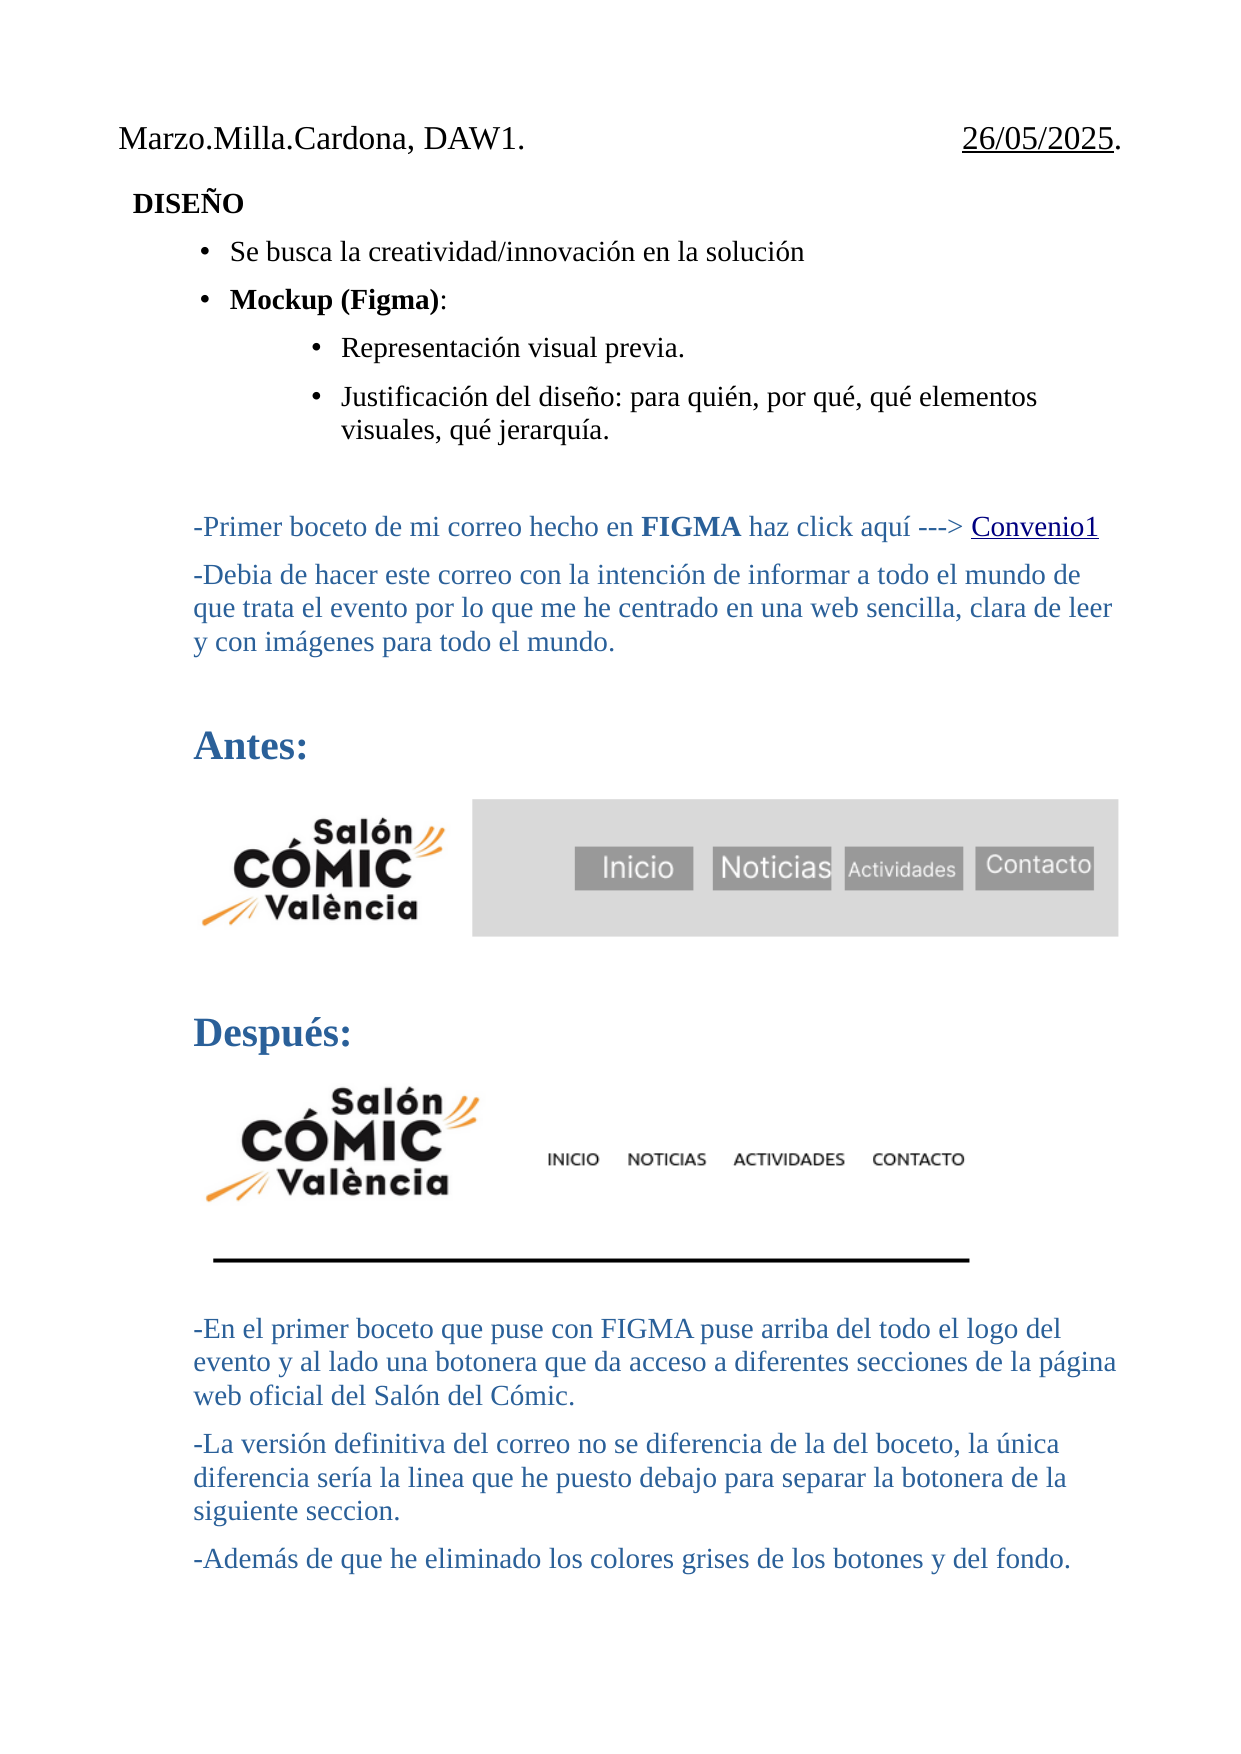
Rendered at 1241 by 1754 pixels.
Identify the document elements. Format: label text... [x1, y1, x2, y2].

text -Además de que he eliminado los colores grises de los botones y del fondo. [193, 1541, 1122, 1575]
text -En el primer boceto que puse con FIGMA puse arriba del todo el logo del evento y al lado una botonera que da acceso a diferentes secciones de la página web oficial del Salón del Cómic. [193, 1311, 1122, 1412]
picture [189, 783, 1132, 790]
text DISEÑO [118, 186, 1122, 219]
list Se busca la creatividad/innovación en la solución [200, 234, 1122, 268]
text -Primer boceto de mi correo hecho en FIGMA haz click aquí ---> Convenio1 [193, 509, 1122, 542]
list Mockup (Figma): [200, 282, 1122, 316]
picture [198, 1069, 975, 1274]
list Representación visual previa. [311, 331, 1122, 364]
text -La versión definitiva del correo no se diferencia de la del boceto, la única diferencia sería la linea que he puesto debajo para separar la botonera de la siguiente seccion. [193, 1426, 1122, 1527]
list Justificación del diseño: para quién, por qué, qué elementos visuales, qué jerarquía. [311, 379, 1122, 446]
text Después: [193, 1008, 1122, 1056]
text -Debia de hacer este correo con la intención de informar a todo el mundo de que trata el evento por lo que me he centrado en una web sencilla, clara de leer y con imágenes para todo el mundo. [193, 557, 1122, 657]
text Antes: [193, 720, 1122, 768]
